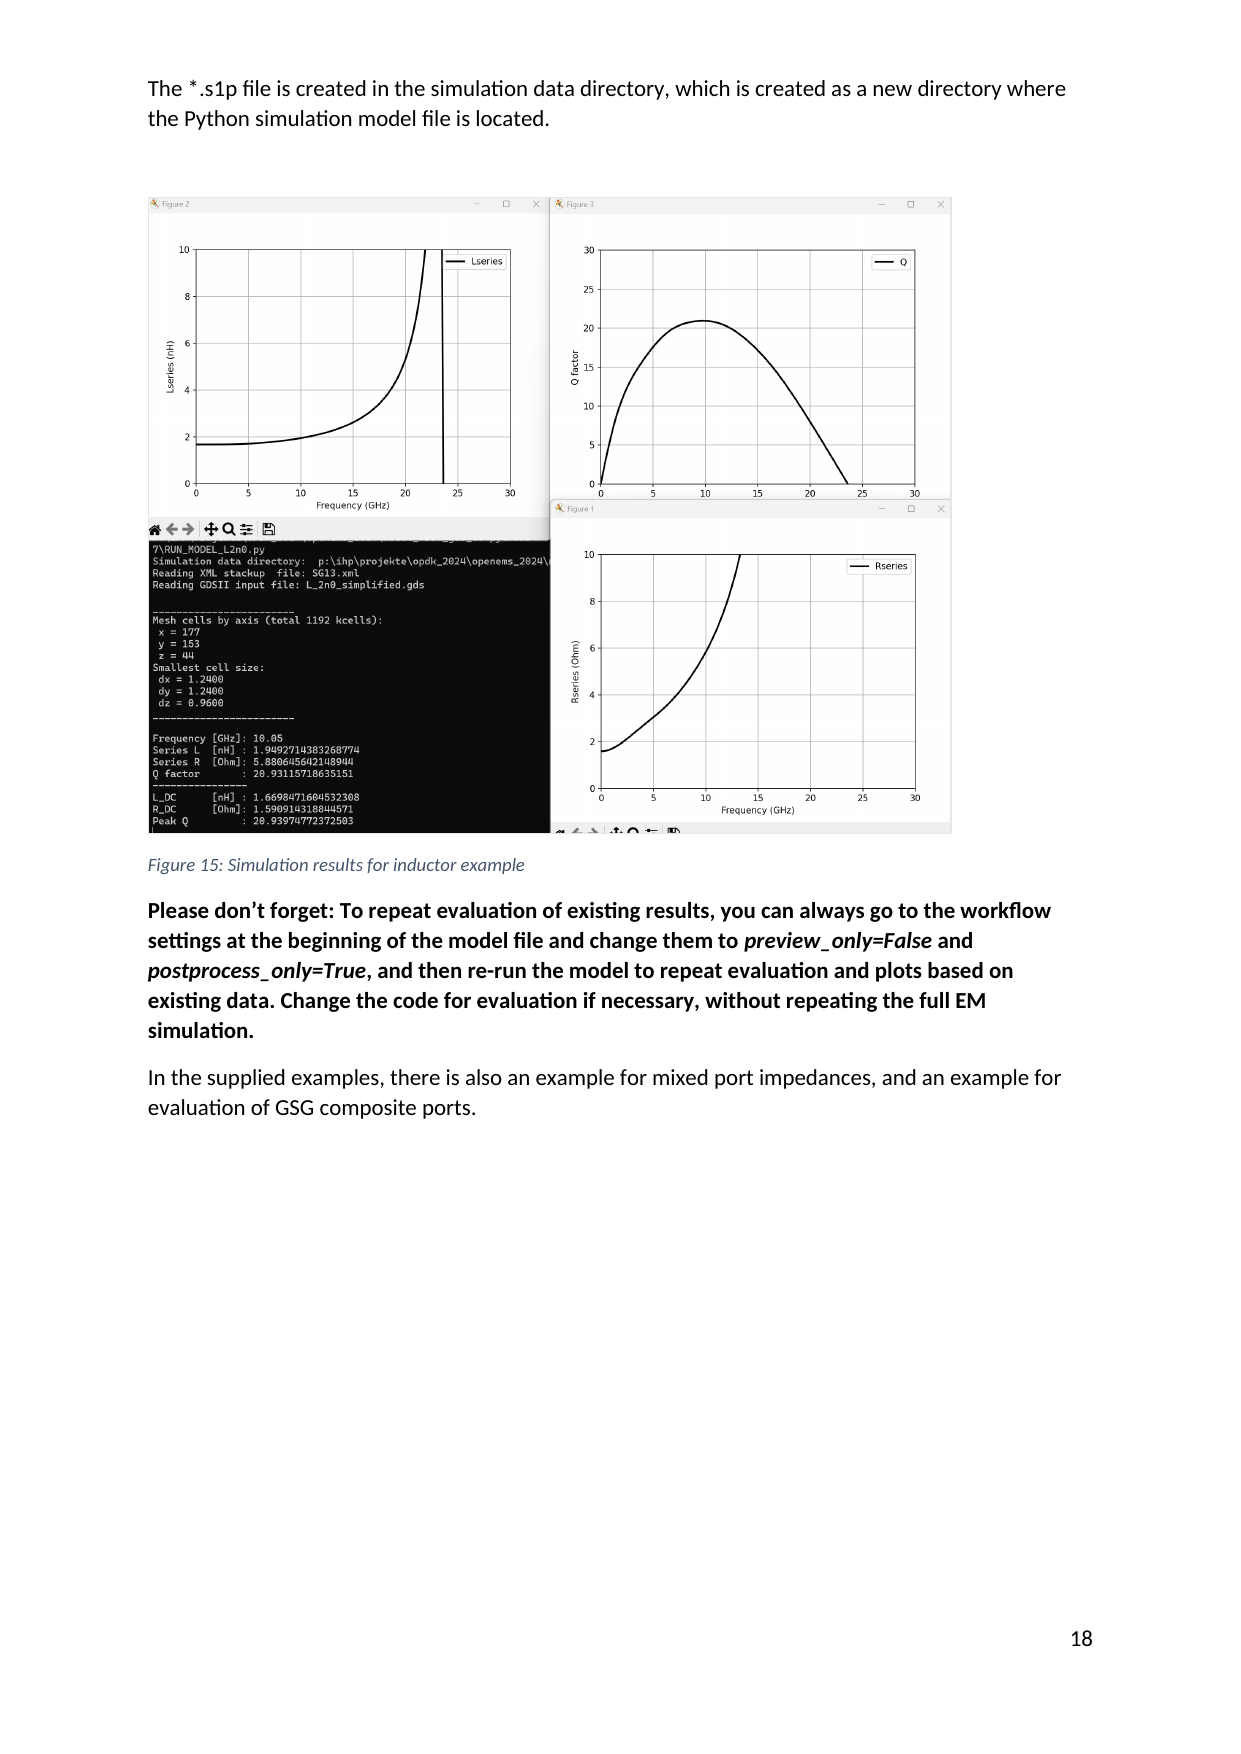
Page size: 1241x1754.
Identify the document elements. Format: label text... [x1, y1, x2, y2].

text The *.s1p file is created in the simulation data directory, which is created as a new directory where the Python simulation model file is located. [148, 74, 1093, 132]
text Figure 15: Simulation results for inductor example [148, 853, 1093, 876]
text Please don’t forget: To repeat evaluation of existing results, you can always go to the workflow settings at the beginning of the model file and change them to preview_only=False and postprocess_only=True, and then re-run the model to repeat evaluation and plots based on existing data. Change the code for evaluation if necessary, without repeating the full EM simulation. [148, 897, 1093, 1044]
picture [149, 198, 950, 833]
text In the supplied examples, there is also an example for mixed port impedances, and an example for evaluation of GSG composite ports. [148, 1063, 1093, 1121]
